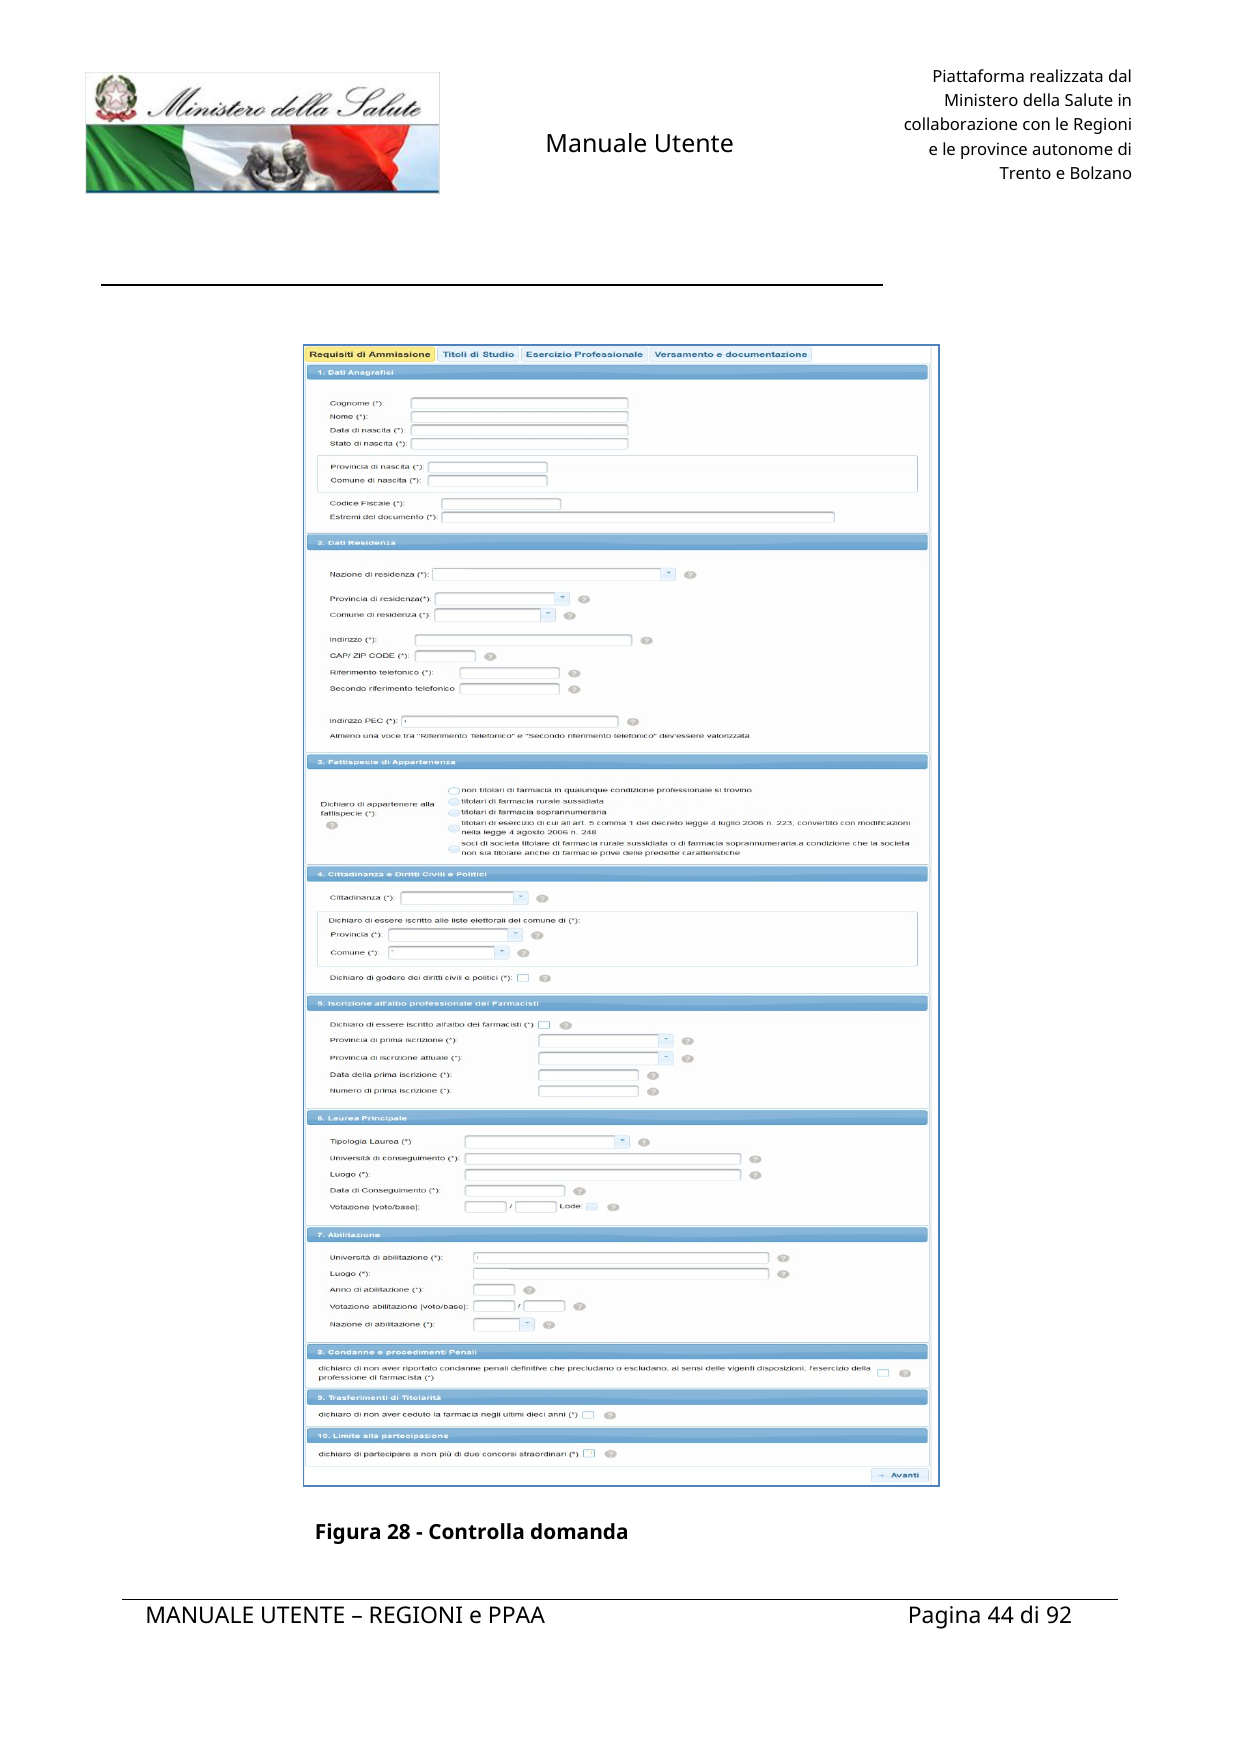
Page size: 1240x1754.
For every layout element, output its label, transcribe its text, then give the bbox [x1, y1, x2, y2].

text Figura 28 - Controlla domanda [112, 1517, 634, 1545]
